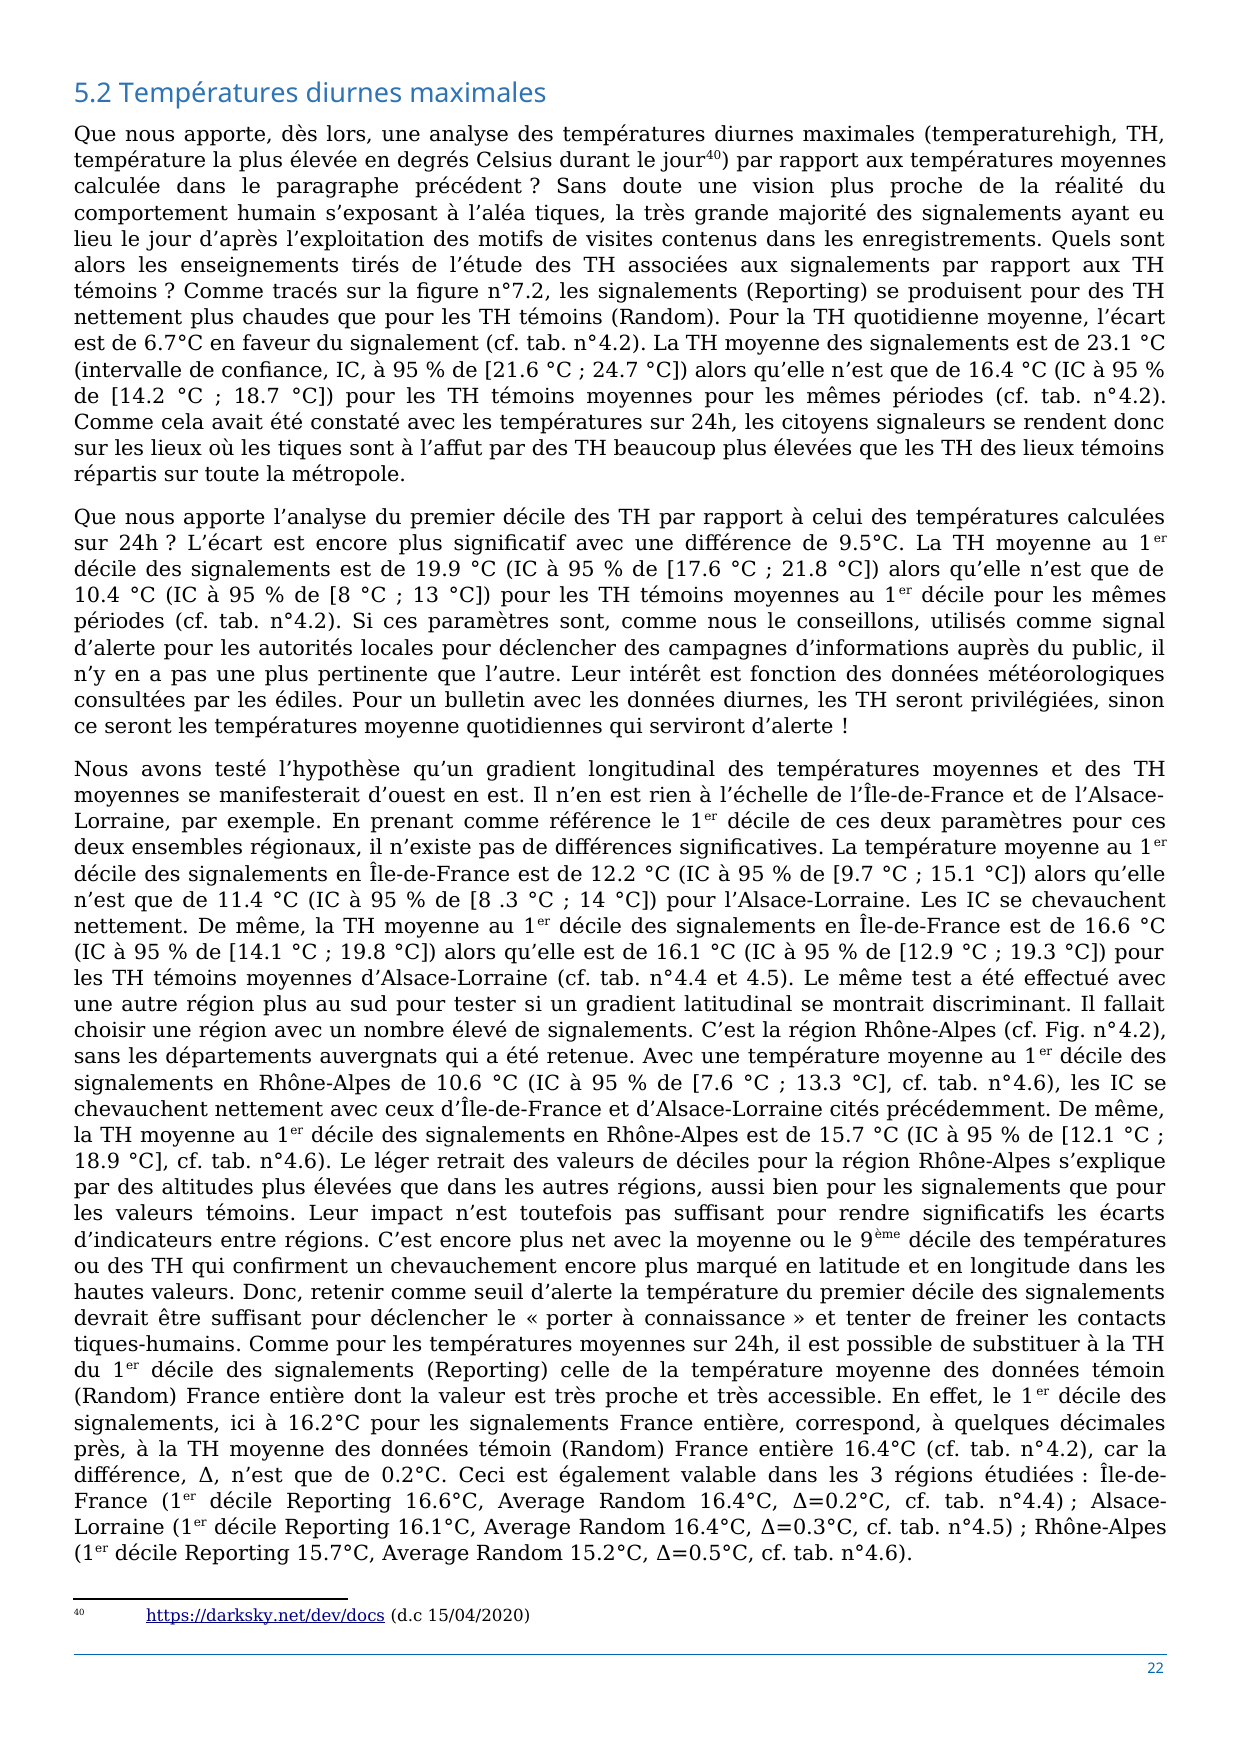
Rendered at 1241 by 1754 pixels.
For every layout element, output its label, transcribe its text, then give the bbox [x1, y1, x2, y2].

text https://darksky.net/dev/docs (d.c 15/04/2020) [73, 1606, 1167, 1625]
text Que nous apporte l’analyse du premier décile des TH par rapport à celui des températures calculées sur 24h ? L’écart est encore plus significatif avec une différence de 9.5°C. La TH moyenne au 1er décile des signalements est de 19.9 °C (IC à 95 % de [17.6 °C ; 21.8 °C]) alors qu’elle n’est que de 10.4 °C (IC à 95 % de [8 °C ; 13 °C]) pour les TH témoins moyennes au 1er décile pour les mêmes périodes (cf. tab. n°4.2). Si ces paramètres sont, comme nous le conseillons, utilisés comme signal d’alerte pour les autorités locales pour déclencher des campagnes d’informations auprès du public, il n’y en a pas une plus pertinente que l’autre. Leur intérêt est fonction des données météorologiques consultées par les édiles. Pour un bulletin avec les données diurnes, les TH seront privilégiées, sinon ce seront les températures moyenne quotidiennes qui serviront d’alerte ! [73, 505, 1167, 738]
text Nous avons testé l’hypothèse qu’un gradient longitudinal des températures moyennes et des TH moyennes se manifesterait d’ouest en est. Il n’en est rien à l’échelle de l’Île-de-France et de l’Alsace-Lorraine, par exemple. En prenant comme référence le 1er décile de ces deux paramètres pour ces deux ensembles régionaux, il n’existe pas de différences significatives. La température moyenne au 1er décile des signalements en Île-de-France est de 12.2 °C (IC à 95 % de [9.7 °C ; 15.1 °C]) alors qu’elle n’est que de 11.4 °C (IC à 95 % de [8 .3 °C ; 14 °C]) pour l’Alsace-Lorraine. Les IC se chevauchent nettement. De même, la TH moyenne au 1er décile des signalements en Île-de-France est de 16.6 °C (IC à 95 % de [14.1 °C ; 19.8 °C]) alors qu’elle est de 16.1 °C (IC à 95 % de [12.9 °C ; 19.3 °C]) pour les TH témoins moyennes d’Alsace-Lorraine (cf. tab. n°4.4 et 4.5). Le même test a été effectué avec une autre région plus au sud pour tester si un gradient latitudinal se montrait discriminant. Il fallait choisir une région avec un nombre élevé de signalements. C’est la région Rhône-Alpes (cf. Fig. n°4.2), sans les départements auvergnats qui a été retenue. Avec une température moyenne au 1er décile des signalements en Rhône-Alpes de 10.6 °C (IC à 95 % de [7.6 °C ; 13.3 °C], cf. tab. n°4.6), les IC se chevauchent nettement avec ceux d’Île-de-France et d’Alsace-Lorraine cités précédemment. De même, la TH moyenne au 1er décile des signalements en Rhône-Alpes est de 15.7 °C (IC à 95 % de [12.1 °C ; 18.9 °C], cf. tab. n°4.6). Le léger retrait des valeurs de déciles pour la région Rhône-Alpes s’explique par des altitudes plus élevées que dans les autres régions, aussi bien pour les signalements que pour les valeurs témoins. Leur impact n’est toutefois pas suffisant pour rendre significatifs les écarts d’indicateurs entre régions. C’est encore plus net avec la moyenne ou le 9ème décile des températures ou des TH qui confirment un chevauchement encore plus marqué en latitude et en longitude dans les hautes valeurs. Donc, retenir comme seuil d’alerte la température du premier décile des signalements devrait être suffisant pour déclencher le « porter à connaissance » et tenter de freiner les contacts tiques-humains. Comme pour les températures moyennes sur 24h, il est possible de substituer à la TH du 1er décile des signalements (Reporting) celle de la température moyenne des données témoin (Random) France entière dont la valeur est très proche et très accessible. En effet, le 1er décile des signalements, ici à 16.2°C pour les signalements France entière, correspond, à quelques décimales près, à la TH moyenne des données témoin (Random) France entière 16.4°C (cf. tab. n°4.2), car la différence, Δ, n’est que de 0.2°C. Ceci est également valable dans les 3 régions étudiées : Île-de-France (1er décile Reporting 16.6°C, Average Random 16.4°C, Δ=0.2°C, cf. tab. n°4.4) ; Alsace-Lorraine (1er décile Reporting 16.1°C, Average Random 16.4°C, Δ=0.3°C, cf. tab. n°4.5) ; Rhône-Alpes (1er décile Reporting 15.7°C, Average Random 15.2°C, Δ=0.5°C, cf. tab. n°4.6). [73, 757, 1167, 1566]
text Que nous apporte, dès lors, une analyse des températures diurnes maximales (temperaturehigh, TH, température la plus élevée en degrés Celsius durant le jour) par rapport aux températures moyennes calculée dans le paragraphe précédent ? Sans doute une vision plus proche de la réalité du comportement humain s’exposant à l’aléa tiques, la très grande majorité des signalements ayant eu lieu le jour d’après l’exploitation des motifs de visites contenus dans les enregistrements. Quels sont alors les enseignements tirés de l’étude des TH associées aux signalements par rapport aux TH témoins ? Comme tracés sur la figure n°7.2, les signalements (Reporting) se produisent pour des TH nettement plus chaudes que pour les TH témoins (Random). Pour la TH quotidienne moyenne, l’écart est de 6.7°C en faveur du signalement (cf. tab. n°4.2). La TH moyenne des signalements est de 23.1 °C (intervalle de confiance, IC, à 95 % de [21.6 °C ; 24.7 °C]) alors qu’elle n’est que de 16.4 °C (IC à 95 % de [14.2 °C ; 18.7 °C]) pour les TH témoins moyennes pour les mêmes périodes (cf. tab. n°4.2). Comme cela avait été constaté avec les températures sur 24h, les citoyens signaleurs se rendent donc sur les lieux où les tiques sont à l’affut par des TH beaucoup plus élevées que les TH des lieux témoins répartis sur toute la métropole. [73, 122, 1167, 486]
subtitle 5.2 Températures diurnes maximales [73, 73, 1167, 110]
